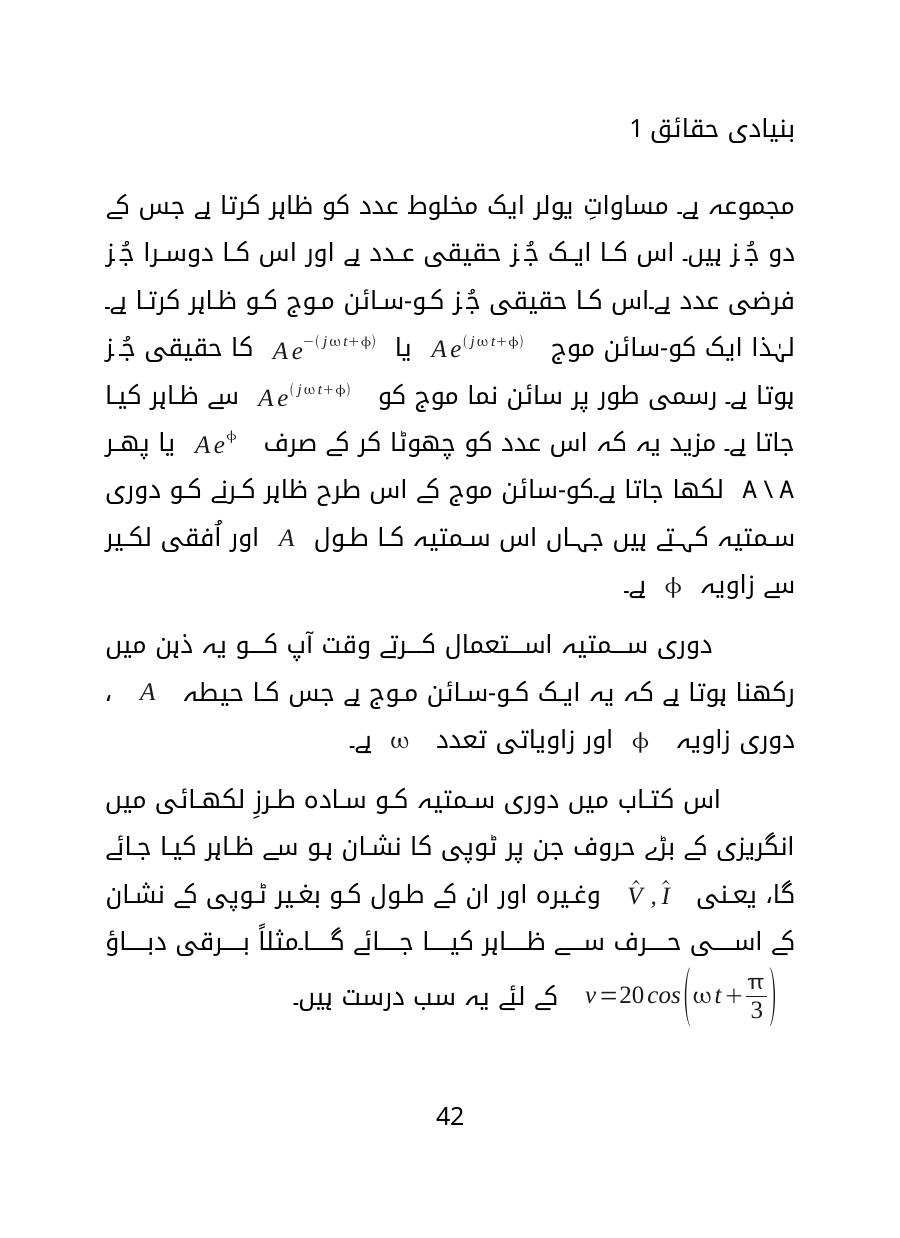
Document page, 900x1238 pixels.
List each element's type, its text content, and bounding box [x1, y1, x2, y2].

text دوری سمتیہ استعمال کرتے وقت آپ کو یہ ذہن میں رکھنا ہوتا ہے کہ یہ ایک کو-سائن موج ہے جس کا حیطہ ، دوری زاویہ اور زاویاتی تعدد ہے۔ [105, 621, 795, 764]
text اس کتاب میں دوری سمتیہ کو سادہ طرزِ لکھائی میں انگریزی کے بڑے حروف جن پر ٹوپی کا نشان ہو سے ظاہر کیا جائے گا، یعنی وغیرہ اور ان کے طول کو بغیر ٹوپی کے نشان کے اسی حرف سے ظاہر کیا جائے گا۔مثلاً برقی دباؤ کے لئے یہ سب درست ہیں۔ [105, 776, 795, 1028]
text اس سے ثابت ہوتا ہے کہ کو-سائن موج دراصل دو مخلوط اعداد کا مجموعہ ہے۔ مساواتِ یولر ایک مخلوط عدد کو ظاہر کرتا ہے جس کے دو جُز ہیں۔ اس کا ایک جُز حقیقی عدد ہے اور اس کا دوسرا جُز فرضی عدد ہے۔اس کا حقیقی جُز کو-سائن موج کو ظاہر کرتا ہے۔ لہٰذا ایک کو-سائن موج یاکا حقیقی جُز ہوتا ہے۔ رسمی طور پر سائن نما موج کو سے ظاہر کیا جاتا ہے۔ مزید یہ کہ اس عدد کو چھوٹا کر کے صرف یا پھر لکھا جاتا ہے۔کو-سائن موج کے اس طرح ظاہر کرنے کو دوری سمتیہ کہتے ہیں جہاں اس سمتیہ کا طولاور اُفقی لکیر سے زاویہہے۔ [105, 182, 795, 609]
